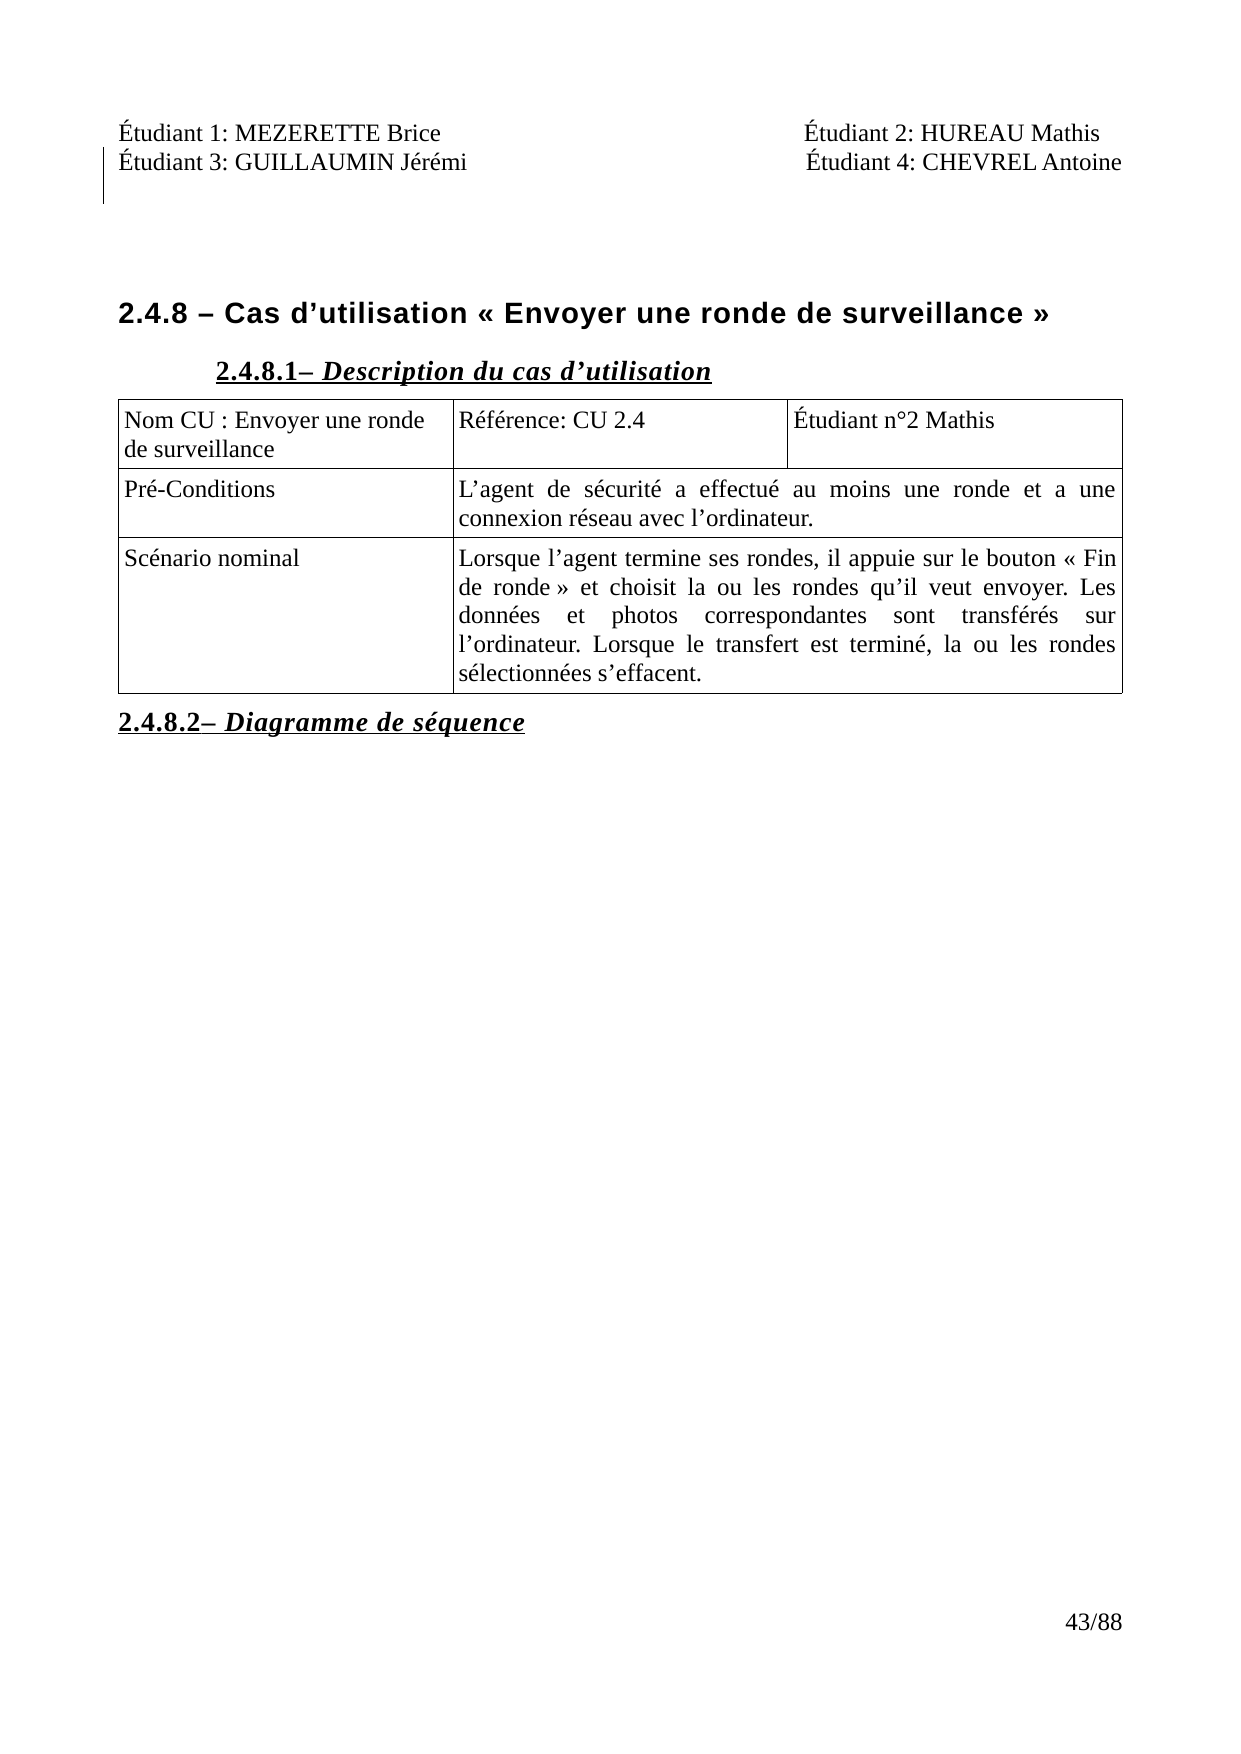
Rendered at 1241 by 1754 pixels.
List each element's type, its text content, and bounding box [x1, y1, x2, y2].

table_cell Pré-Conditions [119, 469, 453, 537]
subtitle 2.4.8.1– Description du cas d’utilisation [118, 355, 1122, 387]
subtitle 2.4.8.2– Diagramme de séquence [118, 705, 1122, 737]
table_header Nom CU : Envoyer une ronde de surveillance [119, 400, 453, 468]
table_cell Scénario nominal [119, 538, 453, 693]
table_cell L’agent de sécurité a effectué au moins une ronde et a une connexion réseau avec l’ordinateur. [454, 469, 1122, 537]
table_header Étudiant n°2 Mathis [788, 400, 1122, 468]
table_header Référence: CU 2.4 [454, 400, 787, 468]
subtitle 2.4.8 – Cas d’utilisation « Envoyer une ronde de surveillance » [118, 296, 1122, 330]
table_cell Lorsque l’agent termine ses rondes, il appuie sur le bouton « Fin de ronde » et choisit la ou les rondes qu’il veut envoyer. Les données et photos correspondantes sont transférés sur l’ordinateur. Lorsque le transfert est terminé, la ou les rondes sélectionnées s’effacent. [454, 538, 1122, 693]
